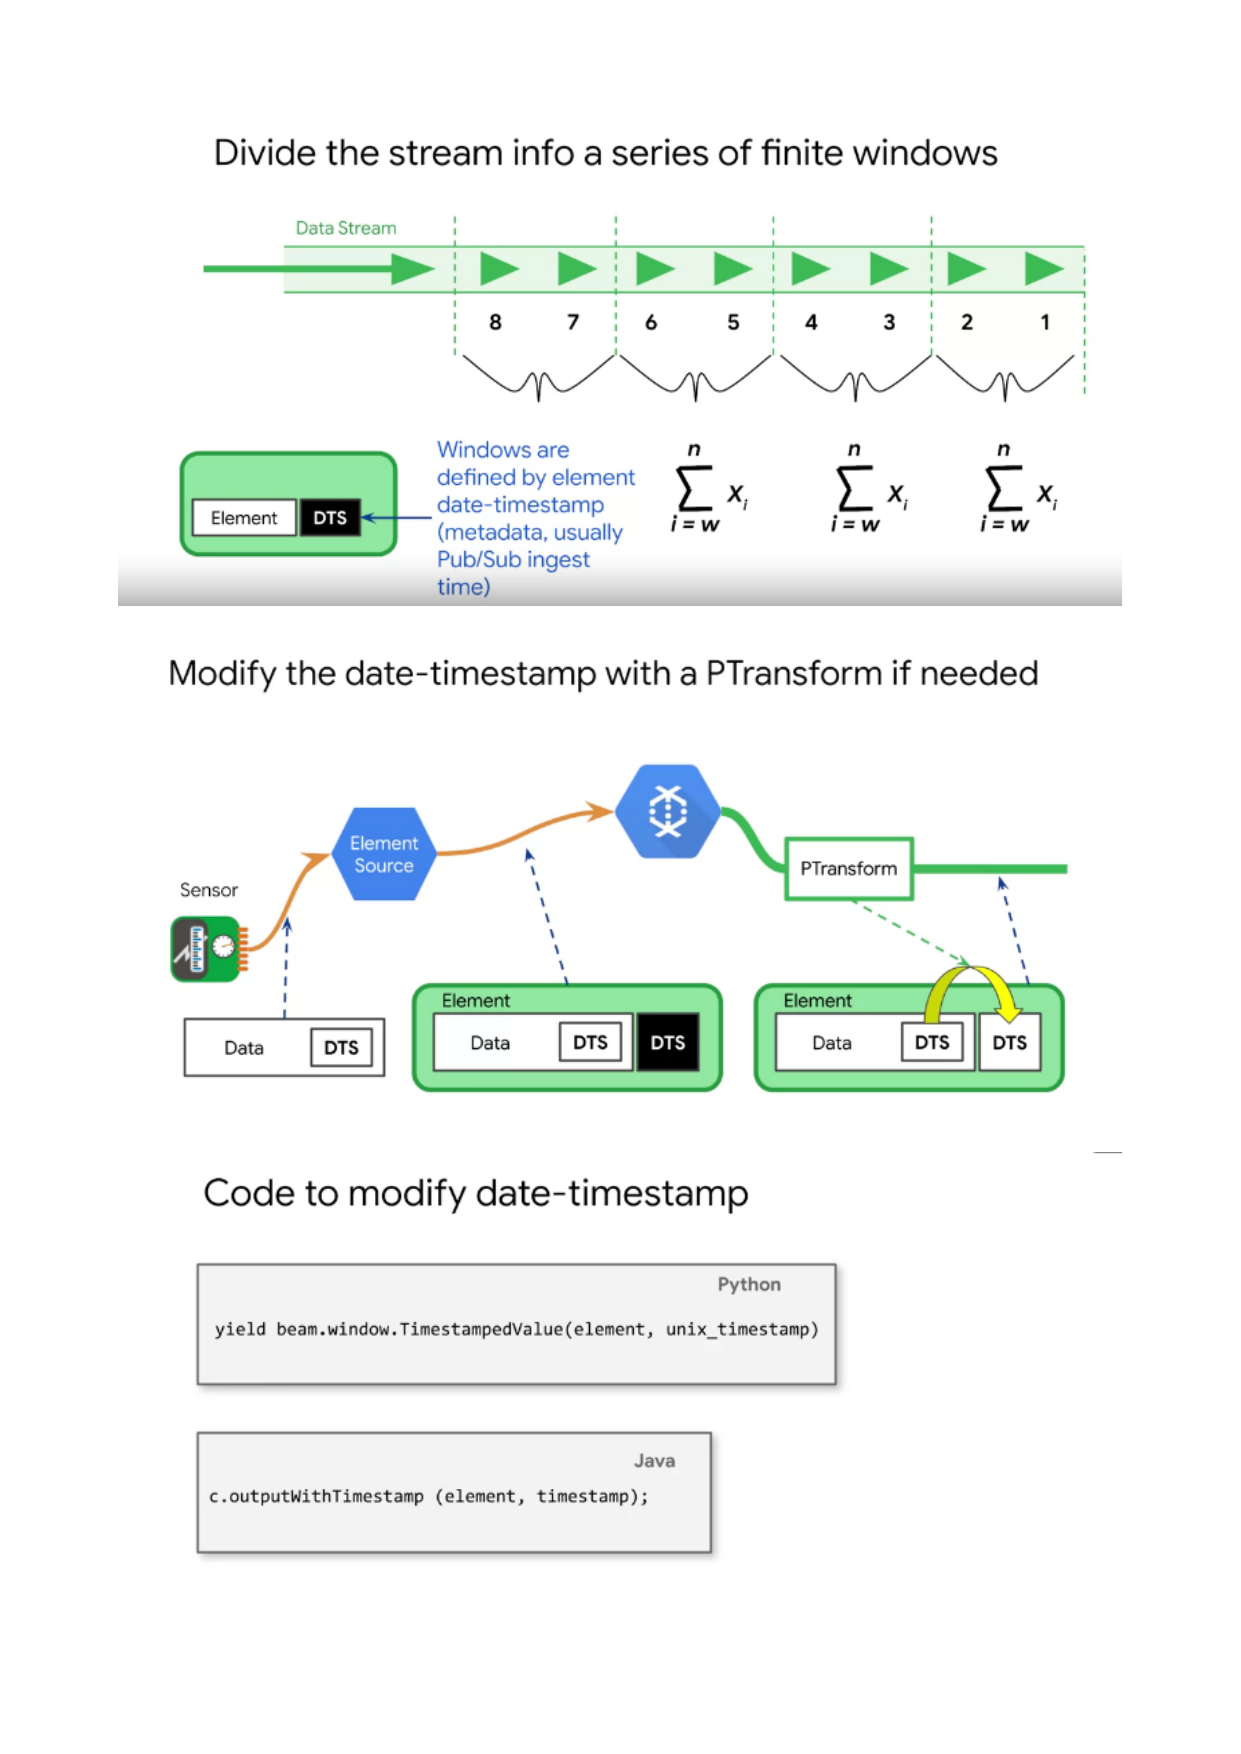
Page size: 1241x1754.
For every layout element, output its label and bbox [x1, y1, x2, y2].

picture [118, 634, 1123, 1124]
picture [118, 1152, 1123, 1584]
picture [118, 118, 1123, 606]
